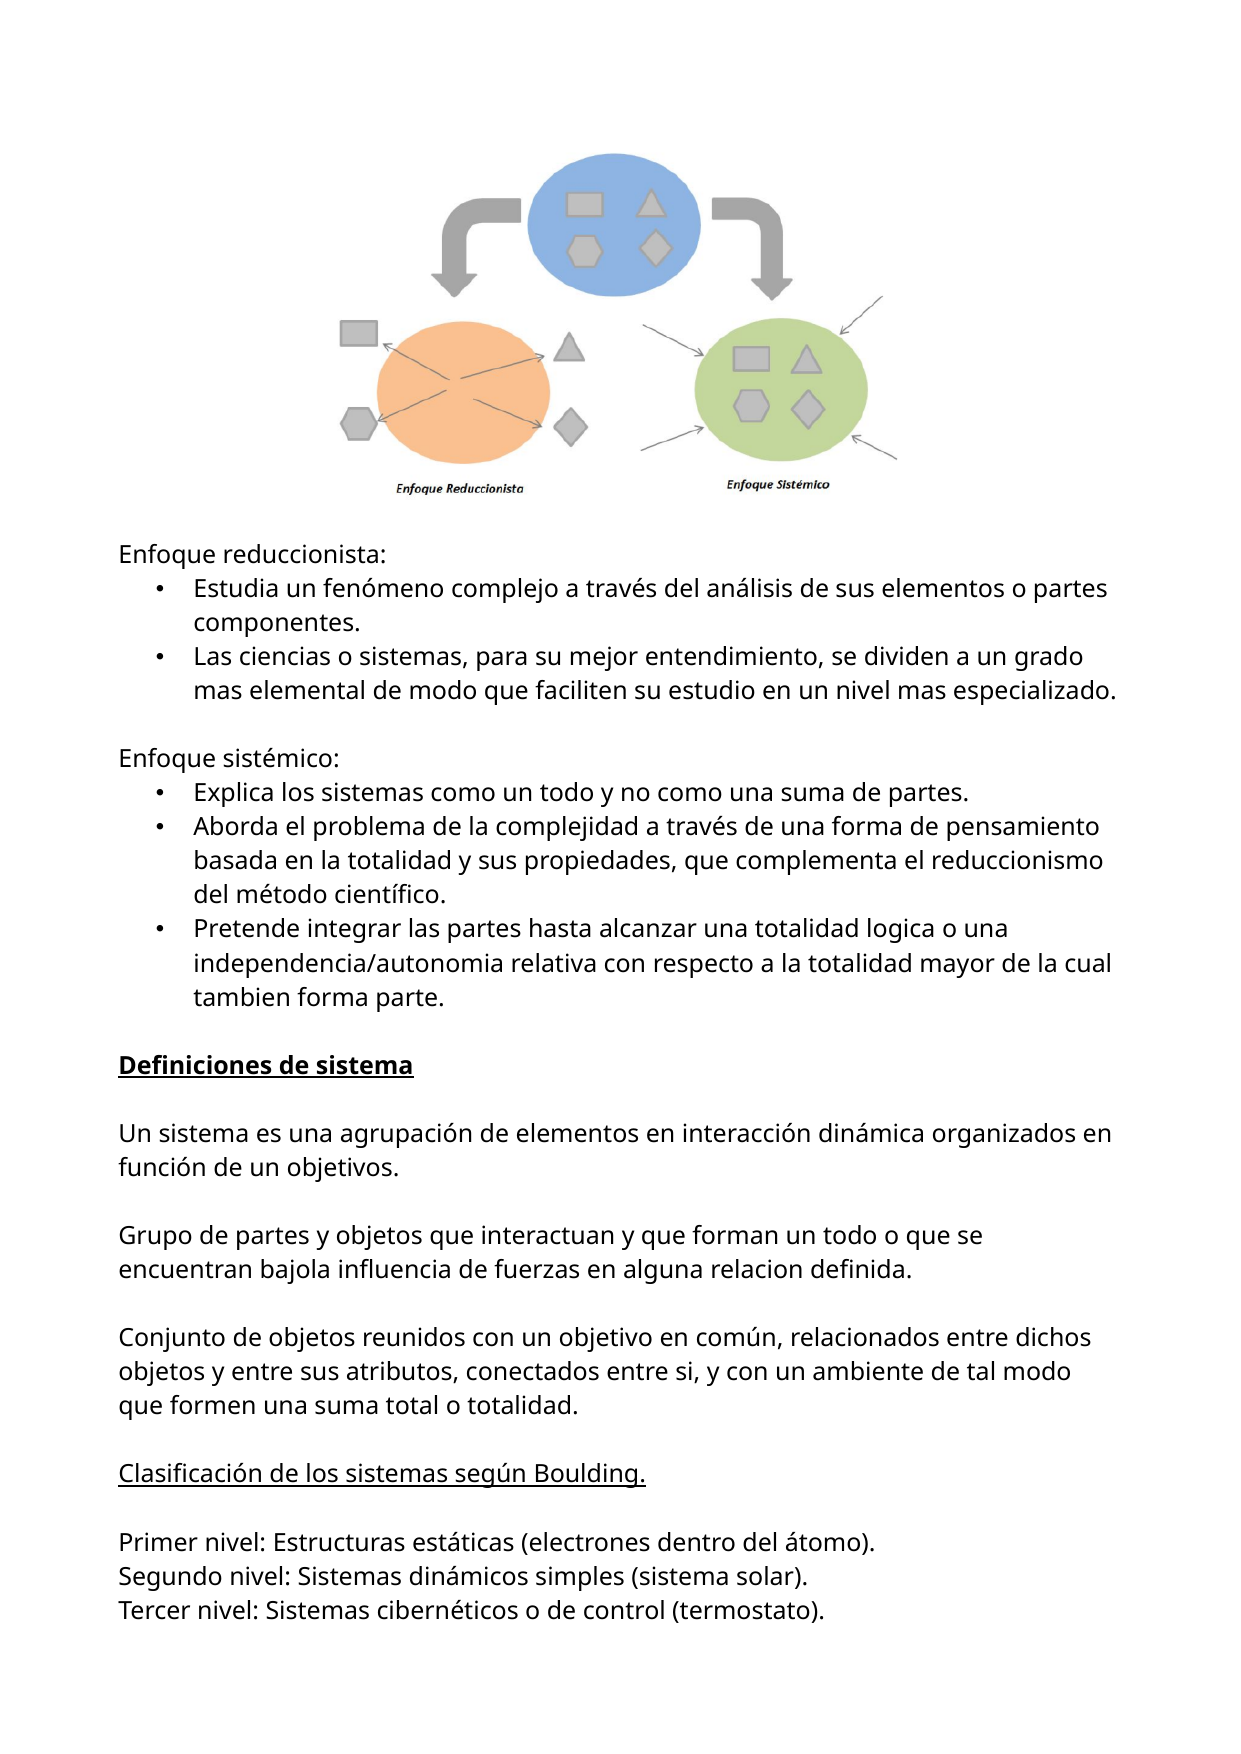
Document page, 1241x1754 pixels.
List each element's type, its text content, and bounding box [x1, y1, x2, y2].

list Las ciencias o sistemas, para su mejor entendimiento, se dividen a un grado mas elemental de modo que faciliten su estudio en un nivel mas especializado. [156, 639, 1122, 707]
text Un sistema es una agrupación de elementos en interacción dinámica organizados en función de un objetivos. [118, 1116, 1122, 1184]
text Primer nivel: Estructuras estáticas (electrones dentro del átomo). [118, 1524, 1122, 1558]
list Pretende integrar las partes hasta alcanzar una totalidad logica o una independencia/autonomia relativa con respecto a la totalidad mayor de la cual tambien forma parte. [156, 911, 1122, 1013]
text Enfoque reduccionista: [118, 536, 1122, 571]
list Explica los sistemas como un todo y no como una suma de partes. [156, 775, 1122, 809]
text Clasificación de los sistemas según Boulding. [118, 1456, 1122, 1490]
text Segundo nivel: Sistemas dinámicos simples (sistema solar). [118, 1558, 1122, 1592]
text Tercer nivel: Sistemas cibernéticos o de control (termostato). [118, 1592, 1122, 1626]
picture [337, 152, 903, 503]
text Enfoque sistémico: [118, 741, 1122, 775]
list Aborda el problema de la complejidad a través de una forma de pensamiento basada en la totalidad y sus propiedades, que complementa el reduccionismo del método científico. [156, 809, 1122, 911]
text Conjunto de objetos reunidos con un objetivo en común, relacionados entre dichos objetos y entre sus atributos, conectados entre si, y con un ambiente de tal modo que formen una suma total o totalidad. [118, 1320, 1122, 1422]
text Definiciones de sistema [118, 1047, 1122, 1081]
text Grupo de partes y objetos que interactuan y que forman un todo o que se encuentran bajola influencia de fuerzas en alguna relacion definida. [118, 1218, 1122, 1286]
list Estudia un fenómeno complejo a través del análisis de sus elementos o partes componentes. [156, 571, 1122, 639]
